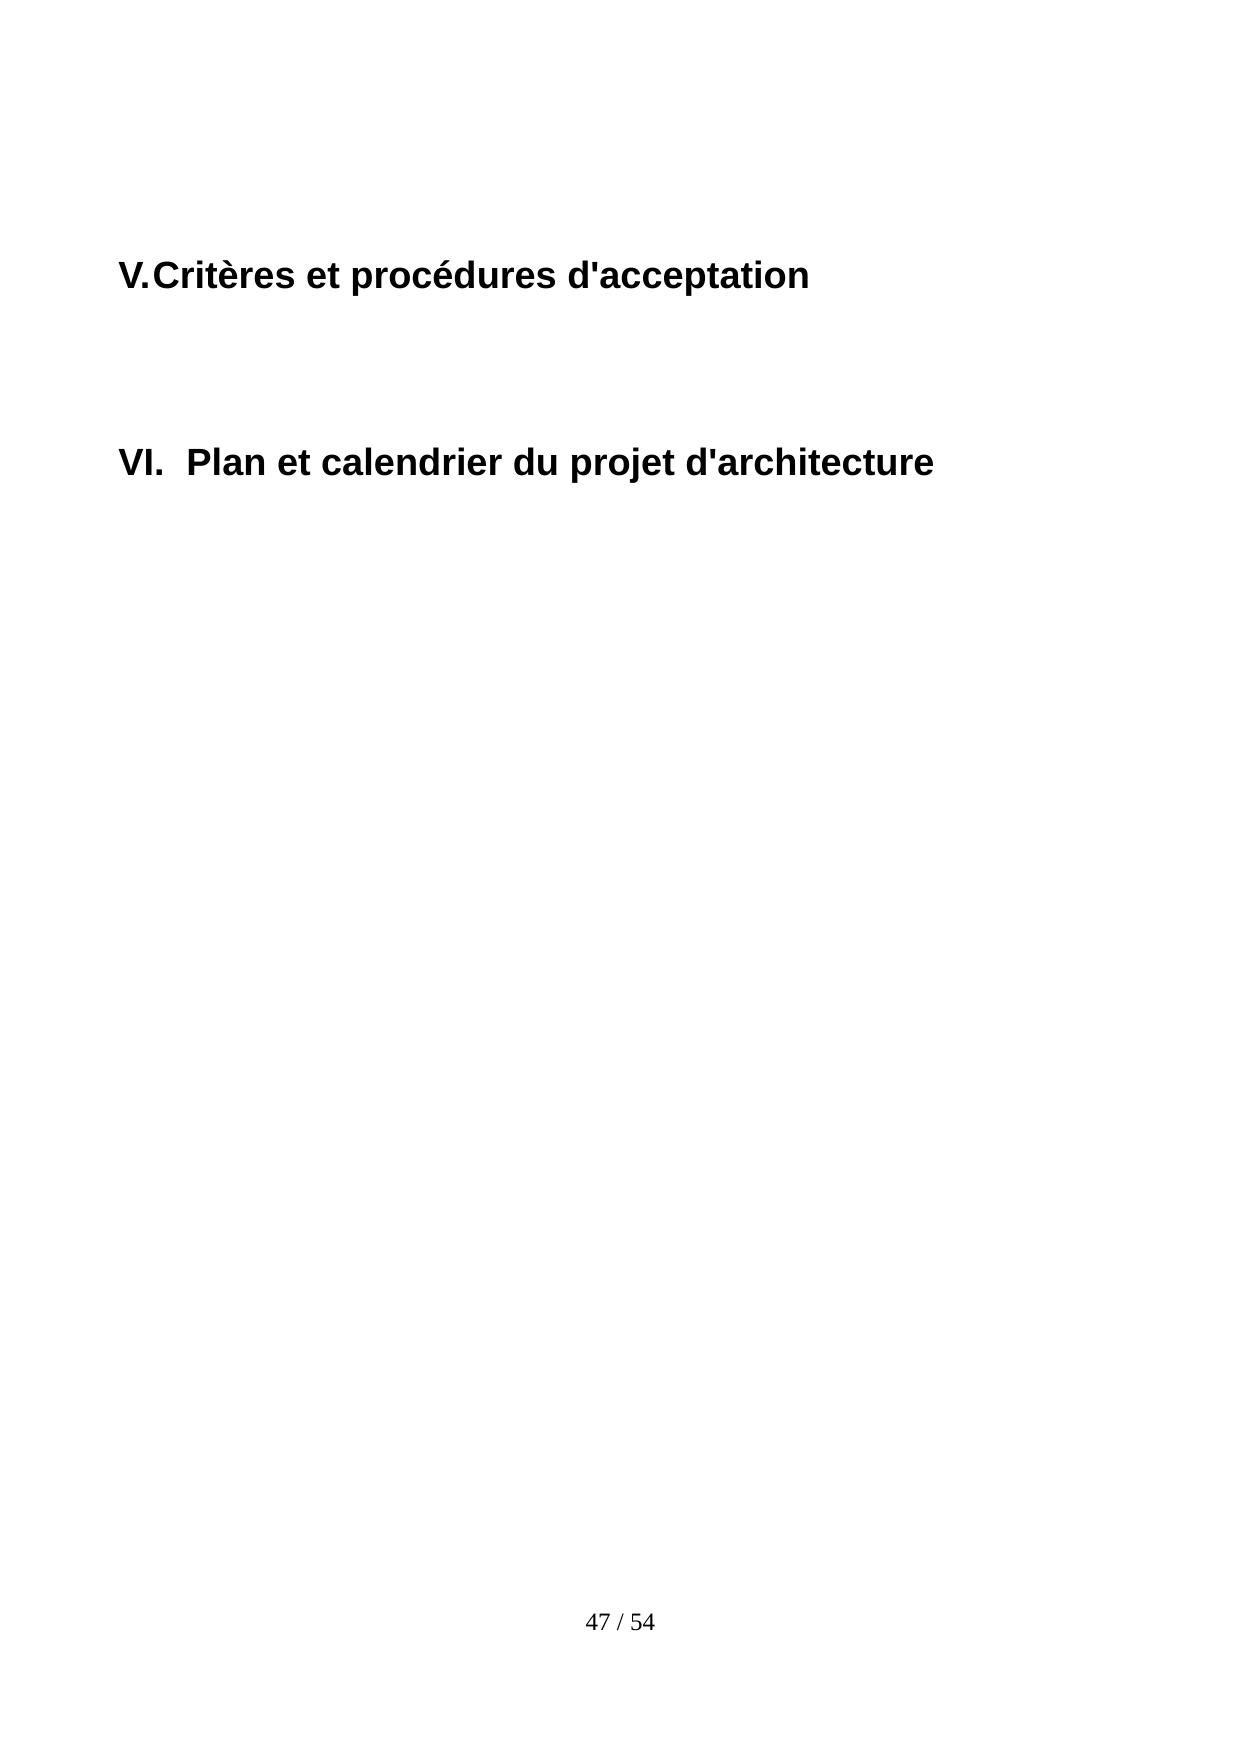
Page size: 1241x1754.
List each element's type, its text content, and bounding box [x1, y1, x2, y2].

subtitle Plan et calendrier du projet d'architecture [118, 440, 1122, 483]
subtitle Critères et procédures d'acceptation [118, 252, 1122, 296]
